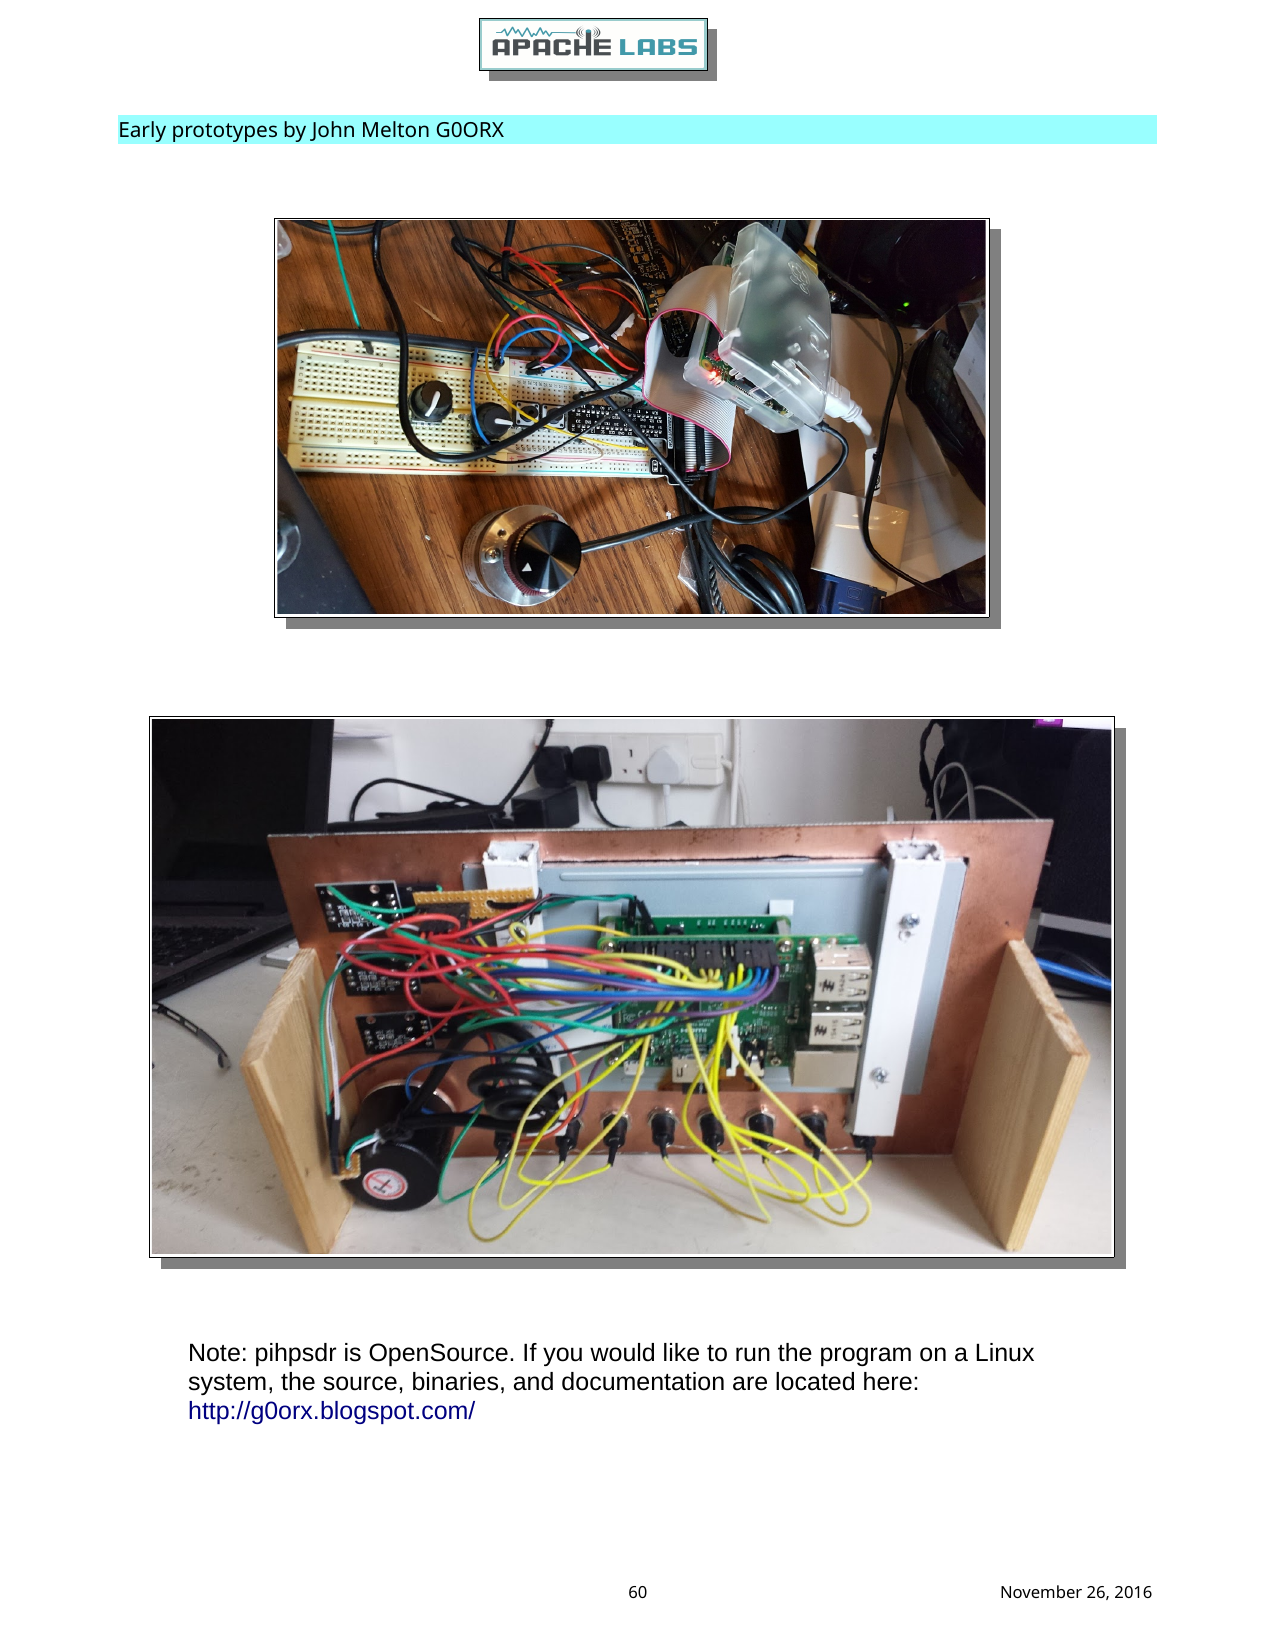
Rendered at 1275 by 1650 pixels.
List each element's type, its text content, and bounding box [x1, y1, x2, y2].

picture [482, 21, 704, 68]
picture [277, 220, 986, 614]
subtitle Early prototypes by John Melton G0ORX [118, 115, 1157, 144]
picture [151, 719, 1112, 1254]
